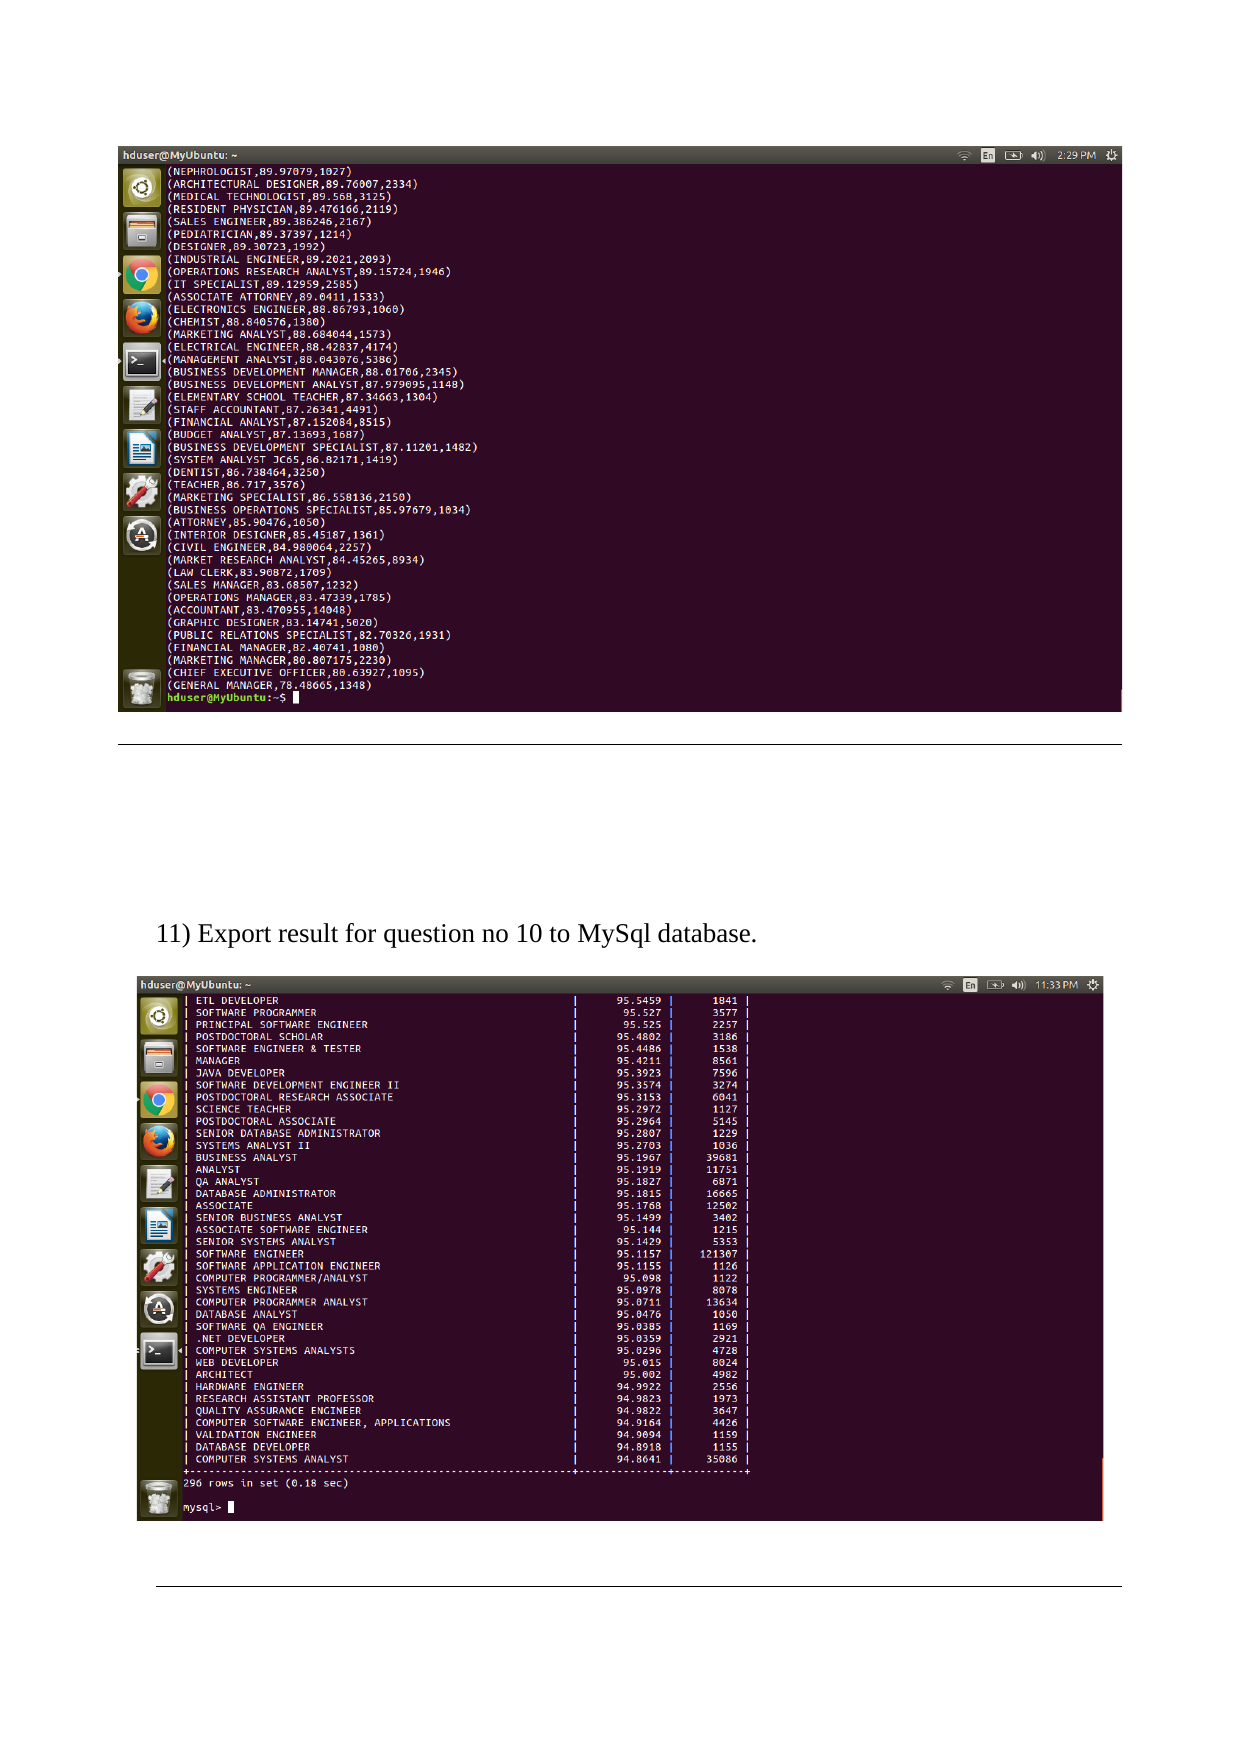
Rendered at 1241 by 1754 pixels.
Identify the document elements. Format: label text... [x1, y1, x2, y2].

text 11) Export result for question no 10 to MySql database. [156, 917, 1122, 948]
picture [118, 146, 1123, 712]
picture [136, 976, 1104, 1521]
